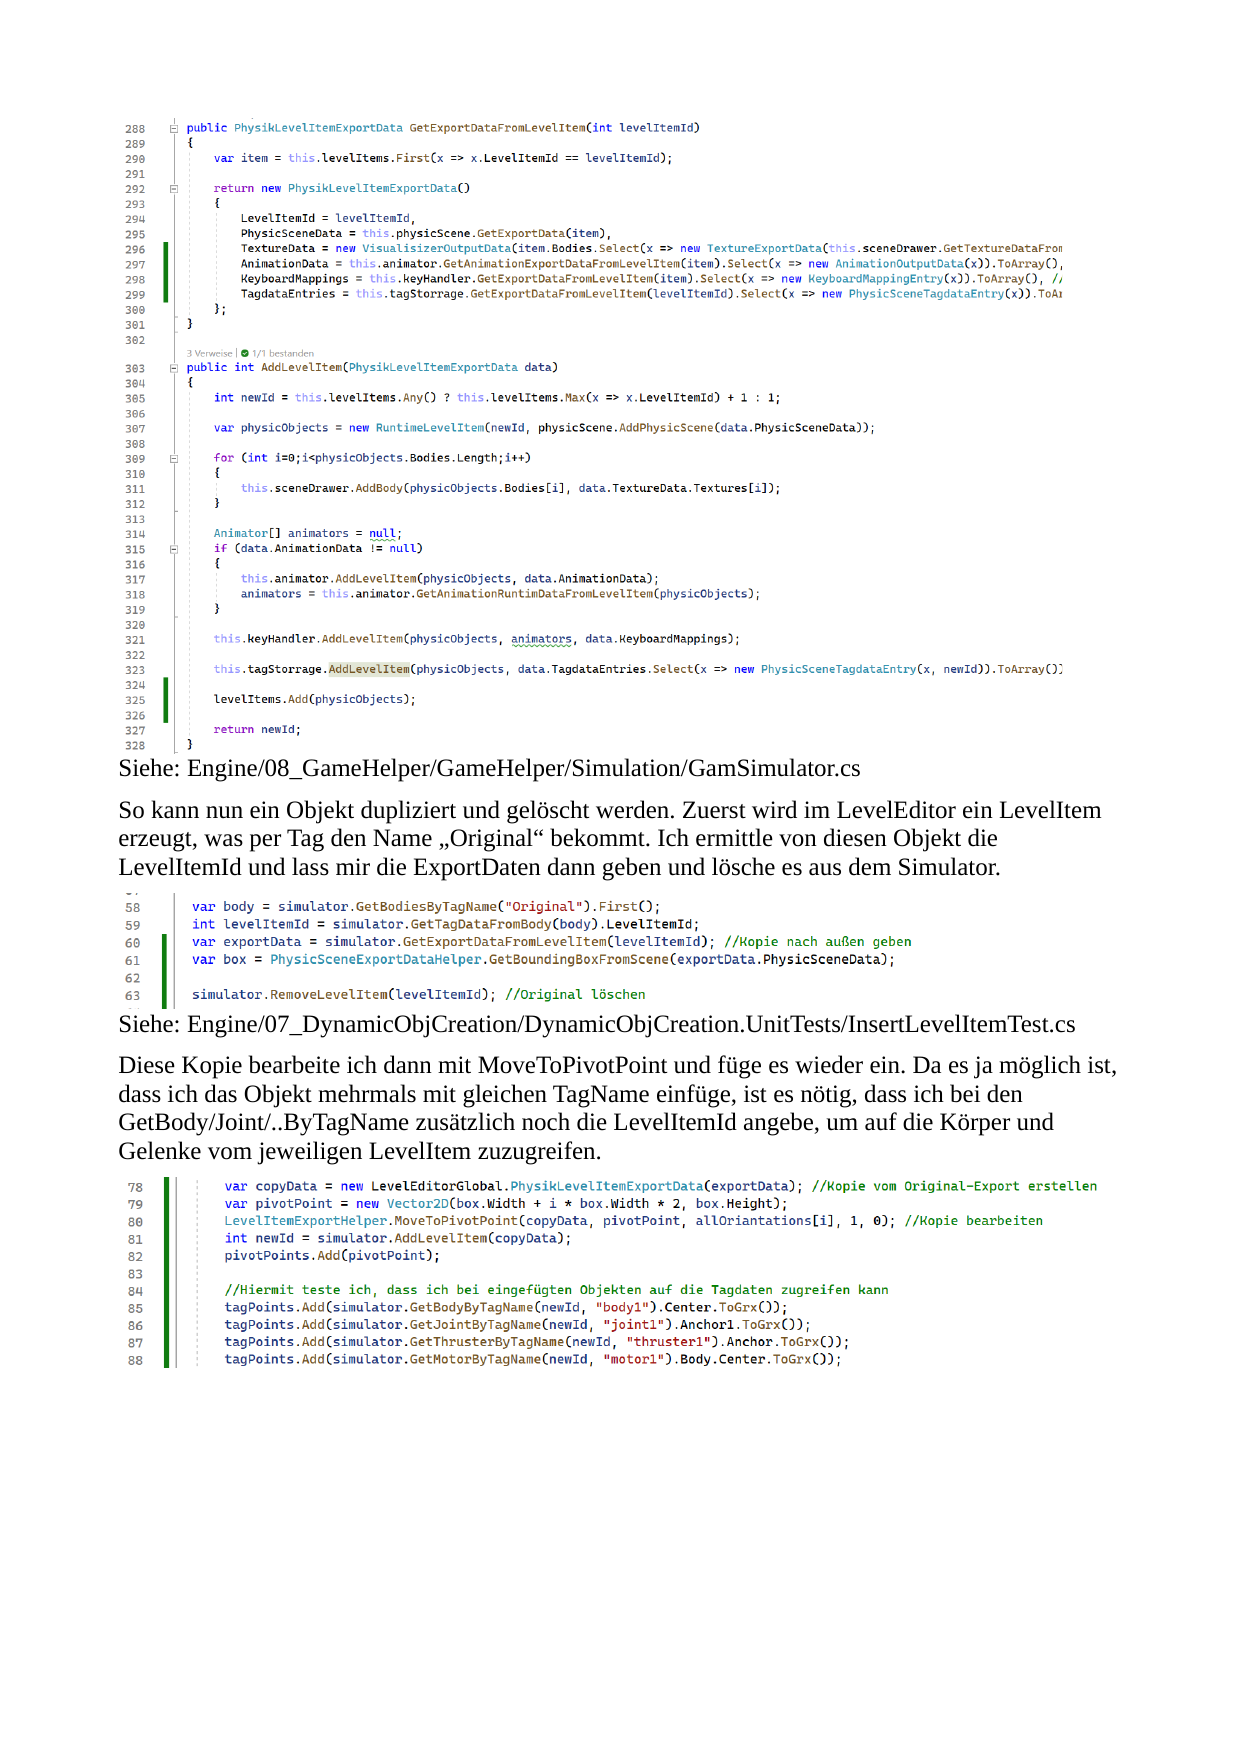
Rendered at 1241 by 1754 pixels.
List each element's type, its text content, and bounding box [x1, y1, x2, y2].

picture [118, 1177, 1123, 1368]
text Siehe: Engine/08_GameHelper/GameHelper/Simulation/GamSimulator.cs [118, 118, 1122, 782]
text Siehe: Engine/07_DynamicObjCreation/DynamicObjCreation.UnitTests/InsertLevelItemTest.cs [118, 893, 1122, 1037]
picture [118, 118, 1063, 754]
text Diese Kopie bearbeite ich dann mit MoveToPivotPoint und füge es wieder ein. Da es ja möglich ist, dass ich das Objekt mehrmals mit gleichen TagName einfüge, ist es nötig, dass ich bei den GetBody/Joint/..ByTagName zusätzlich noch die LevelItemId angebe, um auf die Körper und Gelenke vom jeweiligen LevelItem zuzugreifen. [118, 1050, 1122, 1165]
picture [118, 893, 932, 1009]
text So kann nun ein Objekt dupliziert und gelöscht werden. Zuerst wird im LevelEditor ein LevelItem erzeugt, was per Tag den Name „Original“ bekommt. Ich ermittle von diesen Objekt die LevelItemId und lass mir die ExportDaten dann geben und lösche es aus dem Simulator. [118, 795, 1122, 881]
